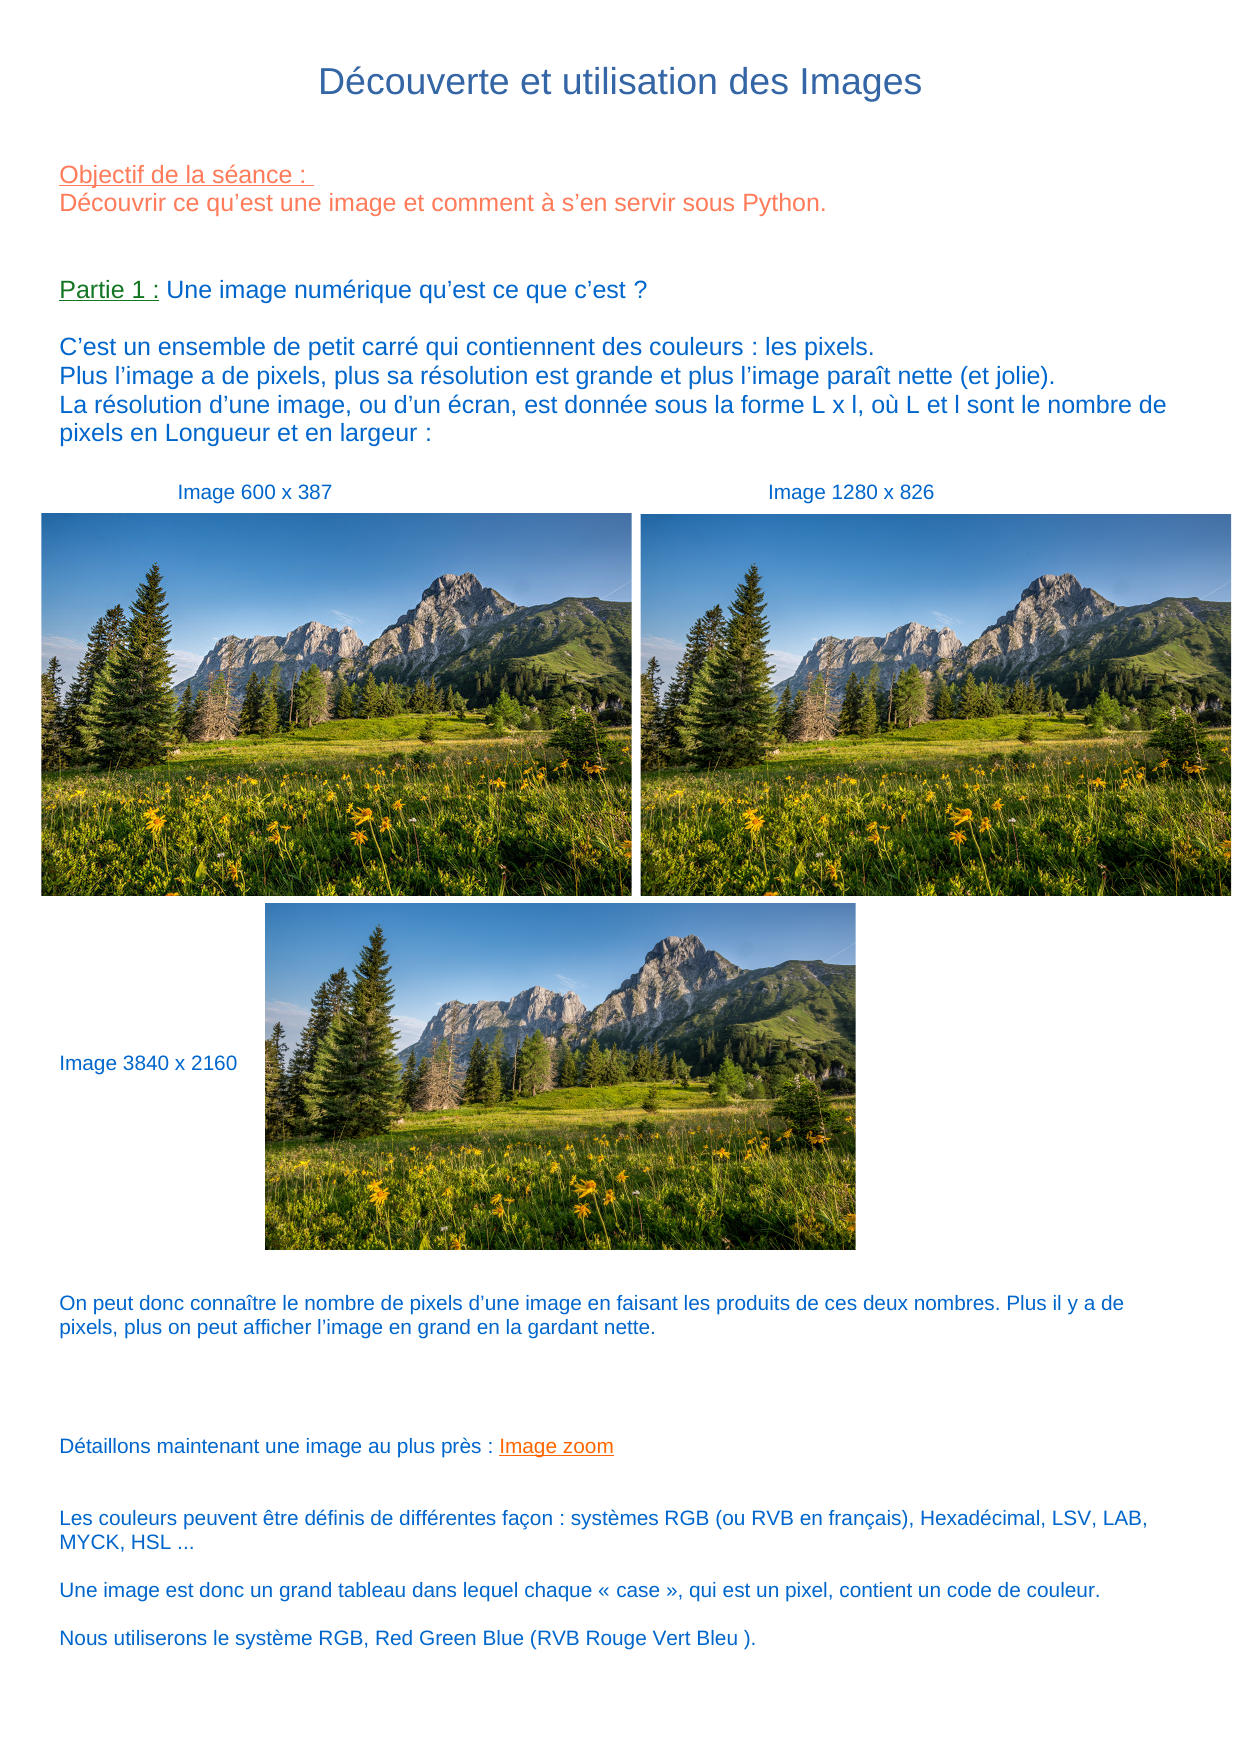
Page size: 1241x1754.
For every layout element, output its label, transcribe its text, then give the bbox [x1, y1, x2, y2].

text Les couleurs peuvent être définis de différentes façon : systèmes RGB (ou RVB en français), Hexadécimal, LSV, LAB, MYCK, HSL ... [59, 1506, 1181, 1554]
text Nous utiliserons le système RGB, Red Green Blue (RVB Rouge Vert Bleu ). [59, 1626, 1181, 1650]
text Image 600 x 387 Image 1280 x 826 [59, 476, 1181, 505]
text Détaillons maintenant une image au plus près : Image zoom [59, 1434, 1181, 1458]
text Une image est donc un grand tableau dans lequel chaque « case », qui est un pixel, contient un code de couleur. [59, 1578, 1181, 1602]
picture [41, 513, 632, 896]
text Découverte et utilisation des Images [59, 59, 1181, 102]
text [856, 1051, 1181, 1075]
text On peut donc connaître le nombre de pixels d’une image en faisant les produits de ces deux nombres. Plus il y a de pixels, plus on peut afficher l’image en grand en la gardant nette. [59, 1291, 1181, 1338]
text C’est un ensemble de petit carré qui contiennent des couleurs : les pixels. [59, 332, 1181, 361]
text Plus l’image a de pixels, plus sa résolution est grande et plus l’image paraît nette (et jolie). [59, 361, 1181, 390]
text Objectif de la séance : [59, 160, 1181, 188]
text Découvrir ce qu’est une image et comment à s’en servir sous Python. [59, 188, 1181, 217]
picture [265, 903, 856, 1250]
text Image 3840 x 2160 [59, 1051, 265, 1075]
text Partie 1 : Une image numérique qu’est ce que c’est ? [59, 275, 1181, 303]
text La résolution d’une image, ou d’un écran, est donnée sous la forme L x l, où L et l sont le nombre de pixels en Longueur et en largeur : [59, 390, 1181, 447]
picture [640, 514, 1232, 896]
